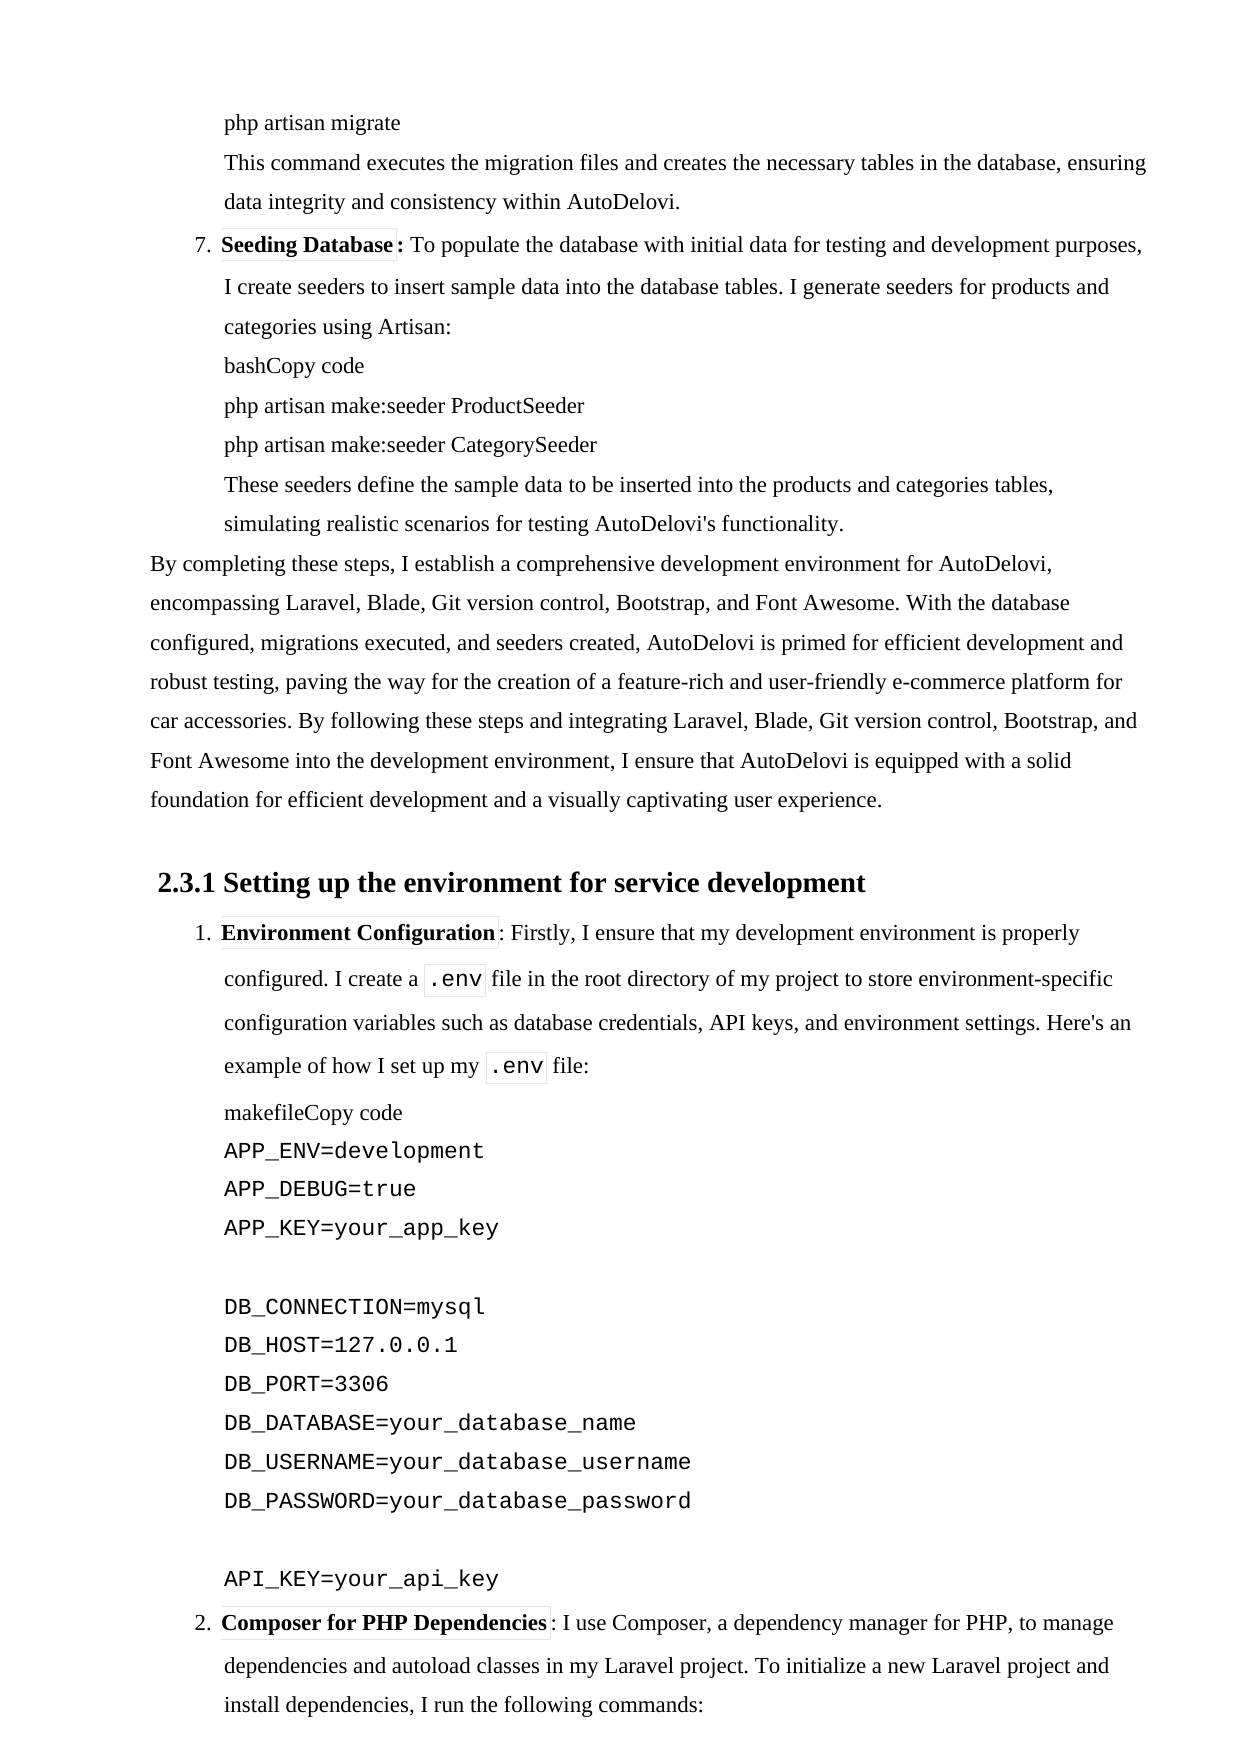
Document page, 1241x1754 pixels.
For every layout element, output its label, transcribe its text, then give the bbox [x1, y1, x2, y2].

list bashCopy code [194, 352, 1152, 379]
list DB_DATABASE=your_database_name [194, 1412, 1152, 1437]
list These seeders define the sample data to be inserted into the products and categories tables, simulating realistic scenarios for testing AutoDelovi's functionality. [194, 471, 1152, 537]
list DB_PASSWORD=your_database_password [194, 1489, 1152, 1515]
list This command executes the migration files and creates the necessary tables in the database, ensuring data integrity and consistency within AutoDelovi. [194, 149, 1152, 215]
list Environment Configuration: Firstly, I ensure that my development environment is properly configured. I create a .env file in the root directory of my project to store environment-specific configuration variables such as database credentials, API keys, and environment settings. Here's an example of how I set up my .env file: [194, 916, 1152, 1083]
list DB_CONNECTION=mysql [194, 1295, 1152, 1321]
list Composer for PHP Dependencies: I use Composer, a dependency manager for PHP, to manage dependencies and autoload classes in my Laravel project. To initialize a new Laravel project and install dependencies, I run the following commands: [194, 1606, 1152, 1718]
text By completing these steps, I establish a comprehensive development environment for AutoDelovi, encompassing Laravel, Blade, Git version control, Bootstrap, and Font Awesome. With the database configured, migrations executed, and seeders created, AutoDelovi is primed for efficient development and robust testing, paving the way for the creation of a feature-rich and user-friendly e-commerce platform for car accessories. By following these steps and integrating Laravel, Blade, Git version control, Bootstrap, and Font Awesome into the development environment, I ensure that AutoDelovi is equipped with a solid foundation for efficient development and a visually captivating user experience. [150, 550, 1152, 813]
list APP_DEBUG=true [194, 1178, 1152, 1204]
text 2.3.1 Setting up the environment for service development [150, 866, 1152, 899]
list API_KEY=your_api_key [194, 1568, 1152, 1593]
list APP_ENV=development [194, 1139, 1152, 1165]
list php artisan make:seeder ProductSeeder [194, 392, 1152, 418]
list makefileCopy code [194, 1099, 1152, 1126]
list DB_USERNAME=your_database_username [194, 1450, 1152, 1476]
list php artisan migrate [194, 109, 1152, 136]
list DB_HOST=127.0.0.1 [194, 1334, 1152, 1360]
list Seeding Database: To populate the database with initial data for testing and development purposes, I create seeders to insert sample data into the database tables. I generate seeders for products and categories using Artisan: [194, 228, 1152, 339]
list DB_PORT=3306 [194, 1373, 1152, 1399]
list APP_KEY=your_app_key [194, 1217, 1152, 1243]
list php artisan make:seeder CategorySeeder [194, 431, 1152, 458]
